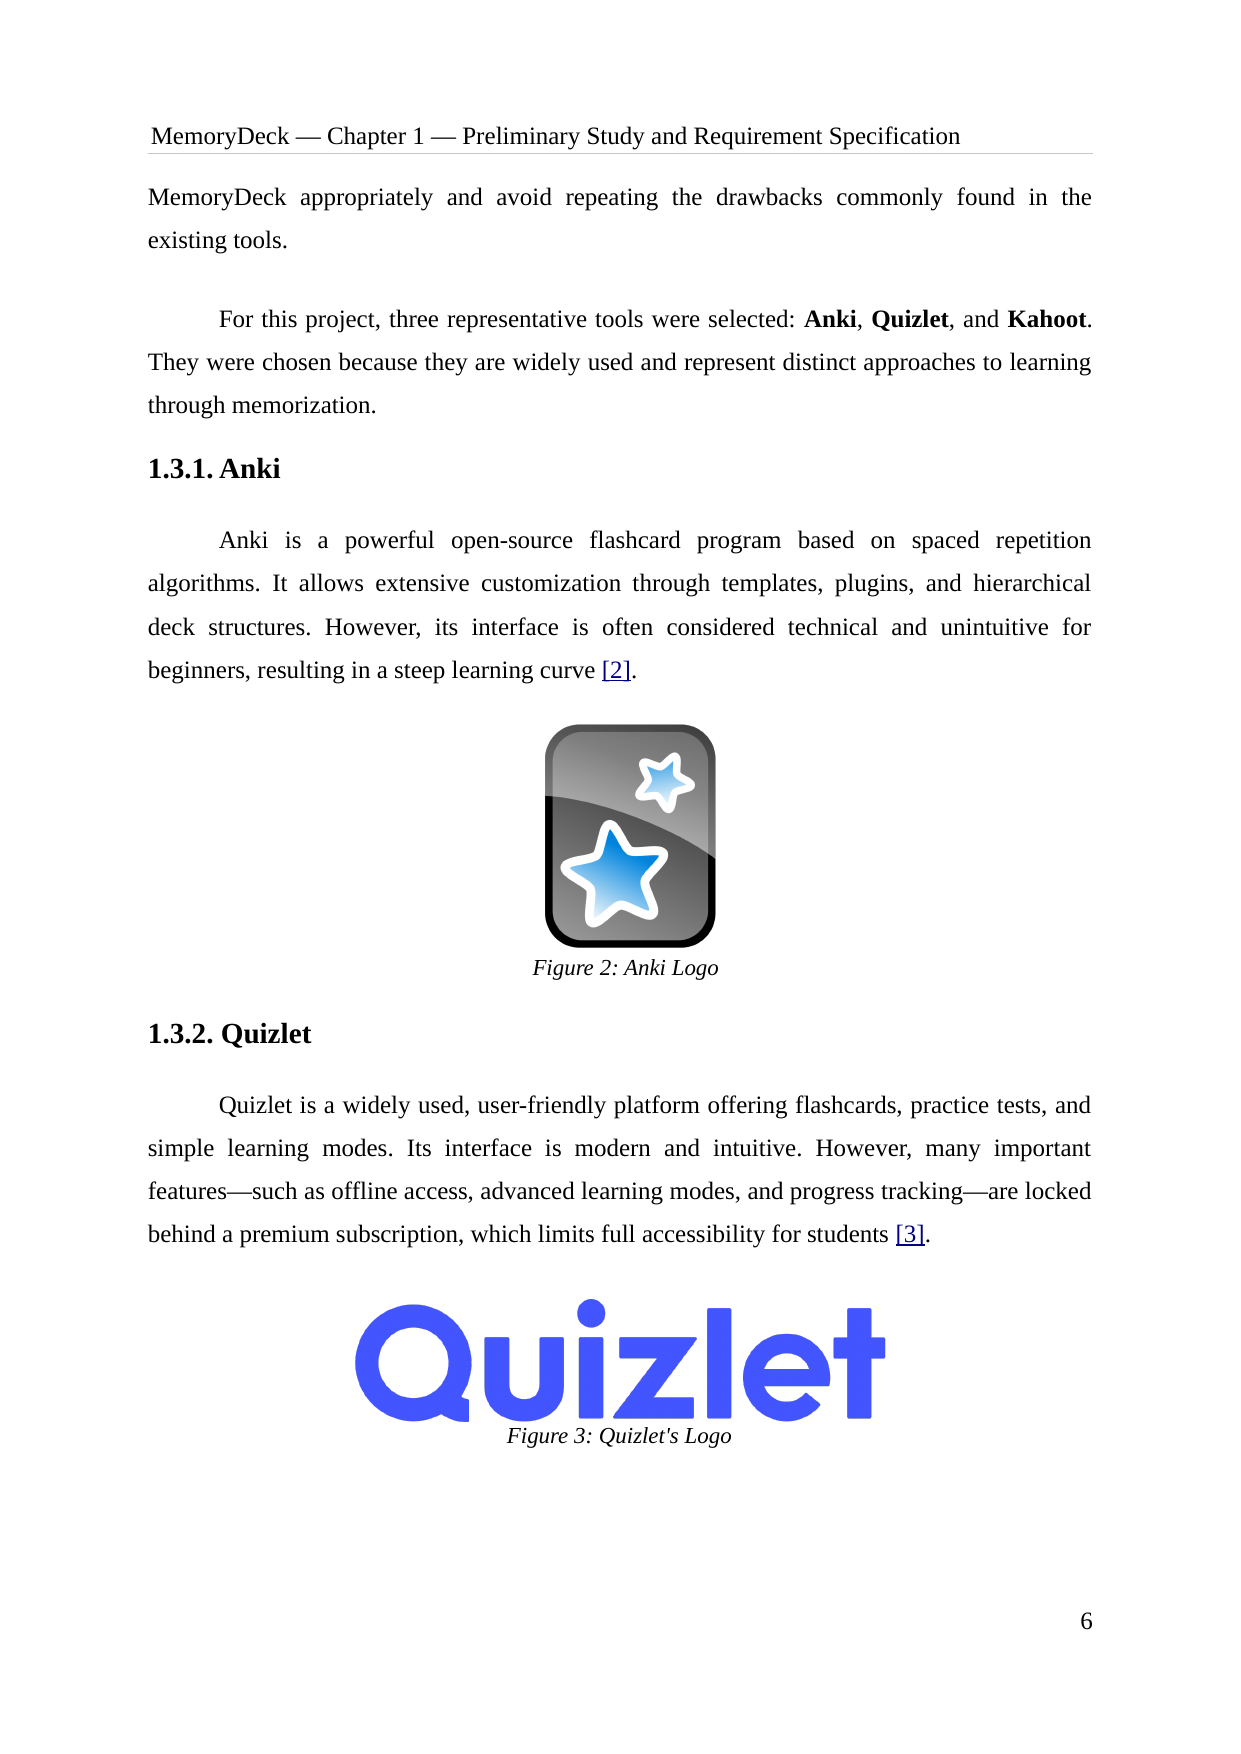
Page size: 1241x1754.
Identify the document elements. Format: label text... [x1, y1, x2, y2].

text Quizlet is a widely used, user-friendly platform offering flashcards, practice tests, and simple learning modes. Its interface is modern and intuitive. However, many important features—such as offline access, advanced learning modes, and progress tracking—are locked behind a premium subscription, which limits full accessibility for students [3]. [148, 1090, 1093, 1248]
text Figure 2: Anki Logo [508, 955, 745, 981]
picture [508, 717, 745, 955]
text MemoryDeck appropriately and avoid repeating the drawbacks commonly found in the existing tools. [148, 182, 1093, 254]
text Figure 3: Quizlet's Logo [354, 1422, 886, 1448]
picture [354, 1299, 886, 1422]
text For this project, three representative tools were selected: Anki, Quizlet, and Kahoot. They were chosen because they are widely used and represent distinct approaches to learning through memorization. [148, 304, 1093, 419]
subtitle 1.3.2. Quizlet [148, 716, 1093, 1049]
subtitle 1.3.1. Anki [148, 451, 1093, 484]
text Anki is a powerful open-source flashcard program based on spaced repetition algorithms. It allows extensive customization through templates, plugins, and hierarchical deck structures. However, its interface is often considered technical and unintuitive for beginners, resulting in a steep learning curve [2]. [148, 525, 1093, 683]
